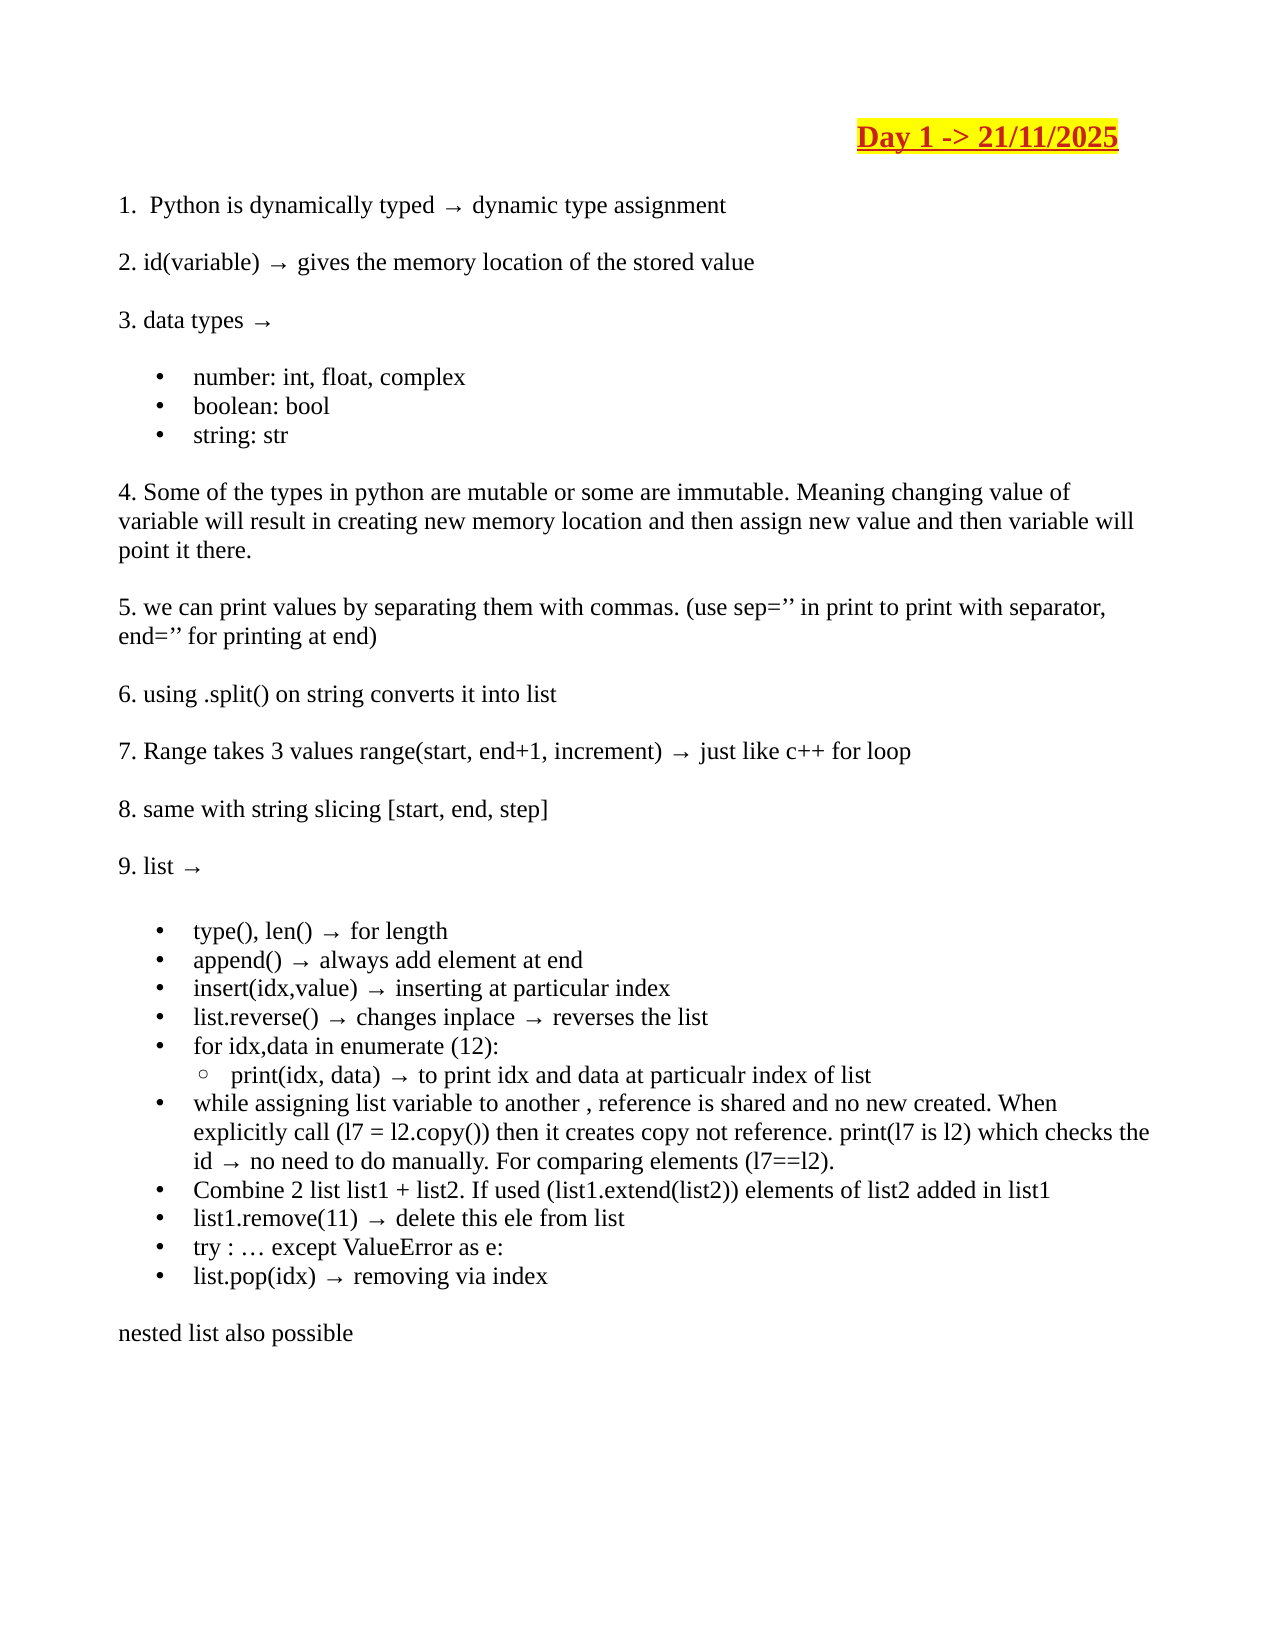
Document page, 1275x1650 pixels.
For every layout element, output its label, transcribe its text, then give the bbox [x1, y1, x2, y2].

text 4. Some of the types in python are mutable or some are immutable. Meaning changing value of variable will result in creating new memory location and then assign new value and then variable will point it there. [118, 477, 1157, 564]
list insert(idx,value) → inserting at particular index [156, 973, 1157, 1002]
text 8. same with string slicing [start, end, step] [118, 794, 1157, 822]
list append() → always add element at end [156, 945, 1157, 973]
list while assigning list variable to another , reference is shared and no new created. When explicitly call (l7 = l2.copy()) then it creates copy not reference. print(l7 is l2) which checks the id → no need to do manually. For comparing elements (l7==l2). [156, 1088, 1157, 1175]
text nested list also possible [118, 1318, 1157, 1347]
text 3. data types → [118, 305, 1157, 334]
text 5. we can print values by separating them with commas. (use sep=’’ in print to print with separator, end=’’ for printing at end) [118, 592, 1157, 650]
list list1.remove(11) → delete this ele from list [156, 1203, 1157, 1232]
list list.pop(idx) → removing via index [156, 1261, 1157, 1290]
list for idx,data in enumerate (12): [156, 1031, 1157, 1060]
list print(idx, data) → to print idx and data at particualr index of list [193, 1060, 1157, 1088]
list boolean: bool [156, 391, 1157, 420]
text 1. Python is dynamically typed → dynamic type assignment [118, 190, 1157, 219]
list list.reverse() → changes inplace → reverses the list [156, 1002, 1157, 1031]
text 9. list → [118, 851, 1157, 880]
text 2. id(variable) → gives the memory location of the stored value [118, 247, 1157, 276]
list number: int, float, complex [156, 362, 1157, 391]
text 7. Range takes 3 values range(start, end+1, increment) → just like c++ for loop [118, 736, 1157, 765]
text Day 1 -> 21/11/2025 [118, 118, 1157, 154]
text 6. using .split() on string converts it into list [118, 679, 1157, 707]
list string: str [156, 420, 1157, 449]
list Combine 2 list list1 + list2. If used (list1.extend(list2)) elements of list2 added in list1 [156, 1175, 1157, 1203]
list try : … except ValueError as e: [156, 1232, 1157, 1261]
list type(), len() → for length [156, 916, 1157, 945]
